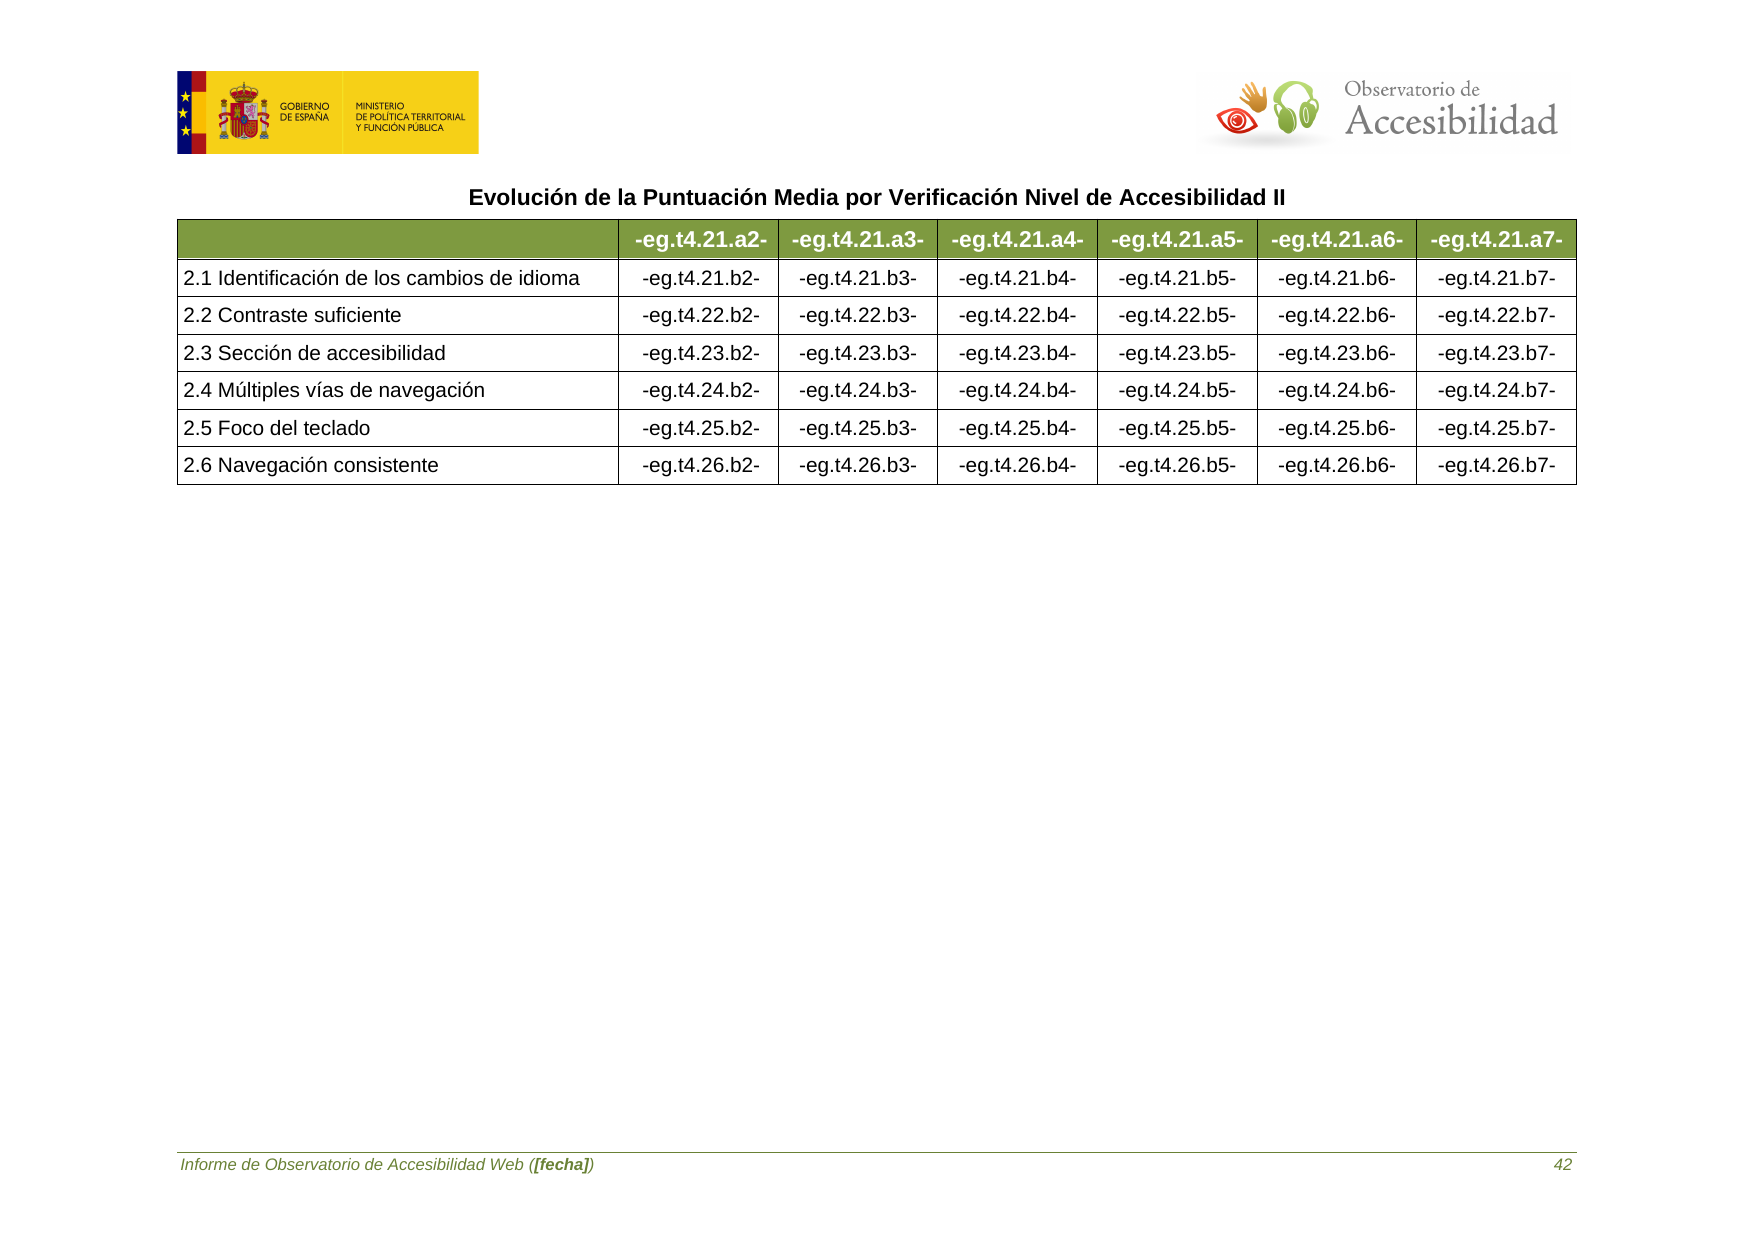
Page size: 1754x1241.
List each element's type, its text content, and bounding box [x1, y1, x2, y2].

table_cell -eg.t4.26.b4- [938, 447, 1097, 483]
table_cell -eg.t4.25.b2- [619, 410, 778, 446]
table_cell -eg.t4.26.b6- [1258, 447, 1416, 483]
table_cell -eg.t4.21.b2- [619, 260, 778, 296]
table_cell -eg.t4.22.b3- [779, 297, 937, 333]
table_cell 2.6 Navegación consistente [178, 447, 618, 483]
table_cell 2.4 Múltiples vías de navegación [178, 372, 618, 408]
table_cell -eg.t4.22.b6- [1258, 297, 1416, 333]
table_header -eg.t4.21.a7- [1417, 220, 1576, 258]
table_cell 2.2 Contraste suficiente [178, 297, 618, 333]
table_cell -eg.t4.23.b5- [1098, 335, 1257, 371]
table_header -eg.t4.21.a3- [779, 220, 937, 258]
table_header -eg.t4.21.a5- [1098, 220, 1257, 258]
table_header -eg.t4.21.a4- [938, 220, 1097, 258]
table_cell 2.3 Sección de accesibilidad [178, 335, 618, 371]
table_cell 2.1 Identificación de los cambios de idioma [178, 260, 618, 296]
picture [177, 71, 479, 154]
table_cell -eg.t4.25.b3- [779, 410, 937, 446]
text Evolución de la Puntuación Media por Verificación Nivel de Accesibilidad II [177, 184, 1577, 211]
table_cell -eg.t4.23.b7- [1417, 335, 1576, 371]
table_cell -eg.t4.24.b4- [938, 372, 1097, 408]
table_cell -eg.t4.22.b7- [1417, 297, 1576, 333]
table_cell -eg.t4.26.b7- [1417, 447, 1576, 483]
table_header [178, 220, 618, 258]
table_cell -eg.t4.21.b5- [1098, 260, 1257, 296]
table_cell -eg.t4.23.b4- [938, 335, 1097, 371]
table_cell -eg.t4.26.b2- [619, 447, 778, 483]
table_cell -eg.t4.21.b7- [1417, 260, 1576, 296]
table_cell -eg.t4.24.b6- [1258, 372, 1416, 408]
table_cell -eg.t4.26.b3- [779, 447, 937, 483]
table_header -eg.t4.21.a6- [1258, 220, 1416, 258]
table_cell -eg.t4.25.b4- [938, 410, 1097, 446]
picture [1196, 72, 1572, 154]
table_cell 2.5 Foco del teclado [178, 410, 618, 446]
table_cell -eg.t4.21.b4- [938, 260, 1097, 296]
table_cell -eg.t4.21.b3- [779, 260, 937, 296]
table_cell -eg.t4.22.b2- [619, 297, 778, 333]
table_cell -eg.t4.24.b7- [1417, 372, 1576, 408]
table_cell -eg.t4.25.b5- [1098, 410, 1257, 446]
table_cell -eg.t4.23.b2- [619, 335, 778, 371]
table_cell -eg.t4.21.b6- [1258, 260, 1416, 296]
table_cell -eg.t4.23.b3- [779, 335, 937, 371]
table_header -eg.t4.21.a2- [619, 220, 778, 258]
table_cell -eg.t4.22.b5- [1098, 297, 1257, 333]
table_cell -eg.t4.24.b2- [619, 372, 778, 408]
table_cell -eg.t4.25.b7- [1417, 410, 1576, 446]
table_cell -eg.t4.24.b3- [779, 372, 937, 408]
table_cell -eg.t4.25.b6- [1258, 410, 1416, 446]
table_cell -eg.t4.24.b5- [1098, 372, 1257, 408]
table_cell -eg.t4.22.b4- [938, 297, 1097, 333]
table_cell -eg.t4.26.b5- [1098, 447, 1257, 483]
table_cell -eg.t4.23.b6- [1258, 335, 1416, 371]
